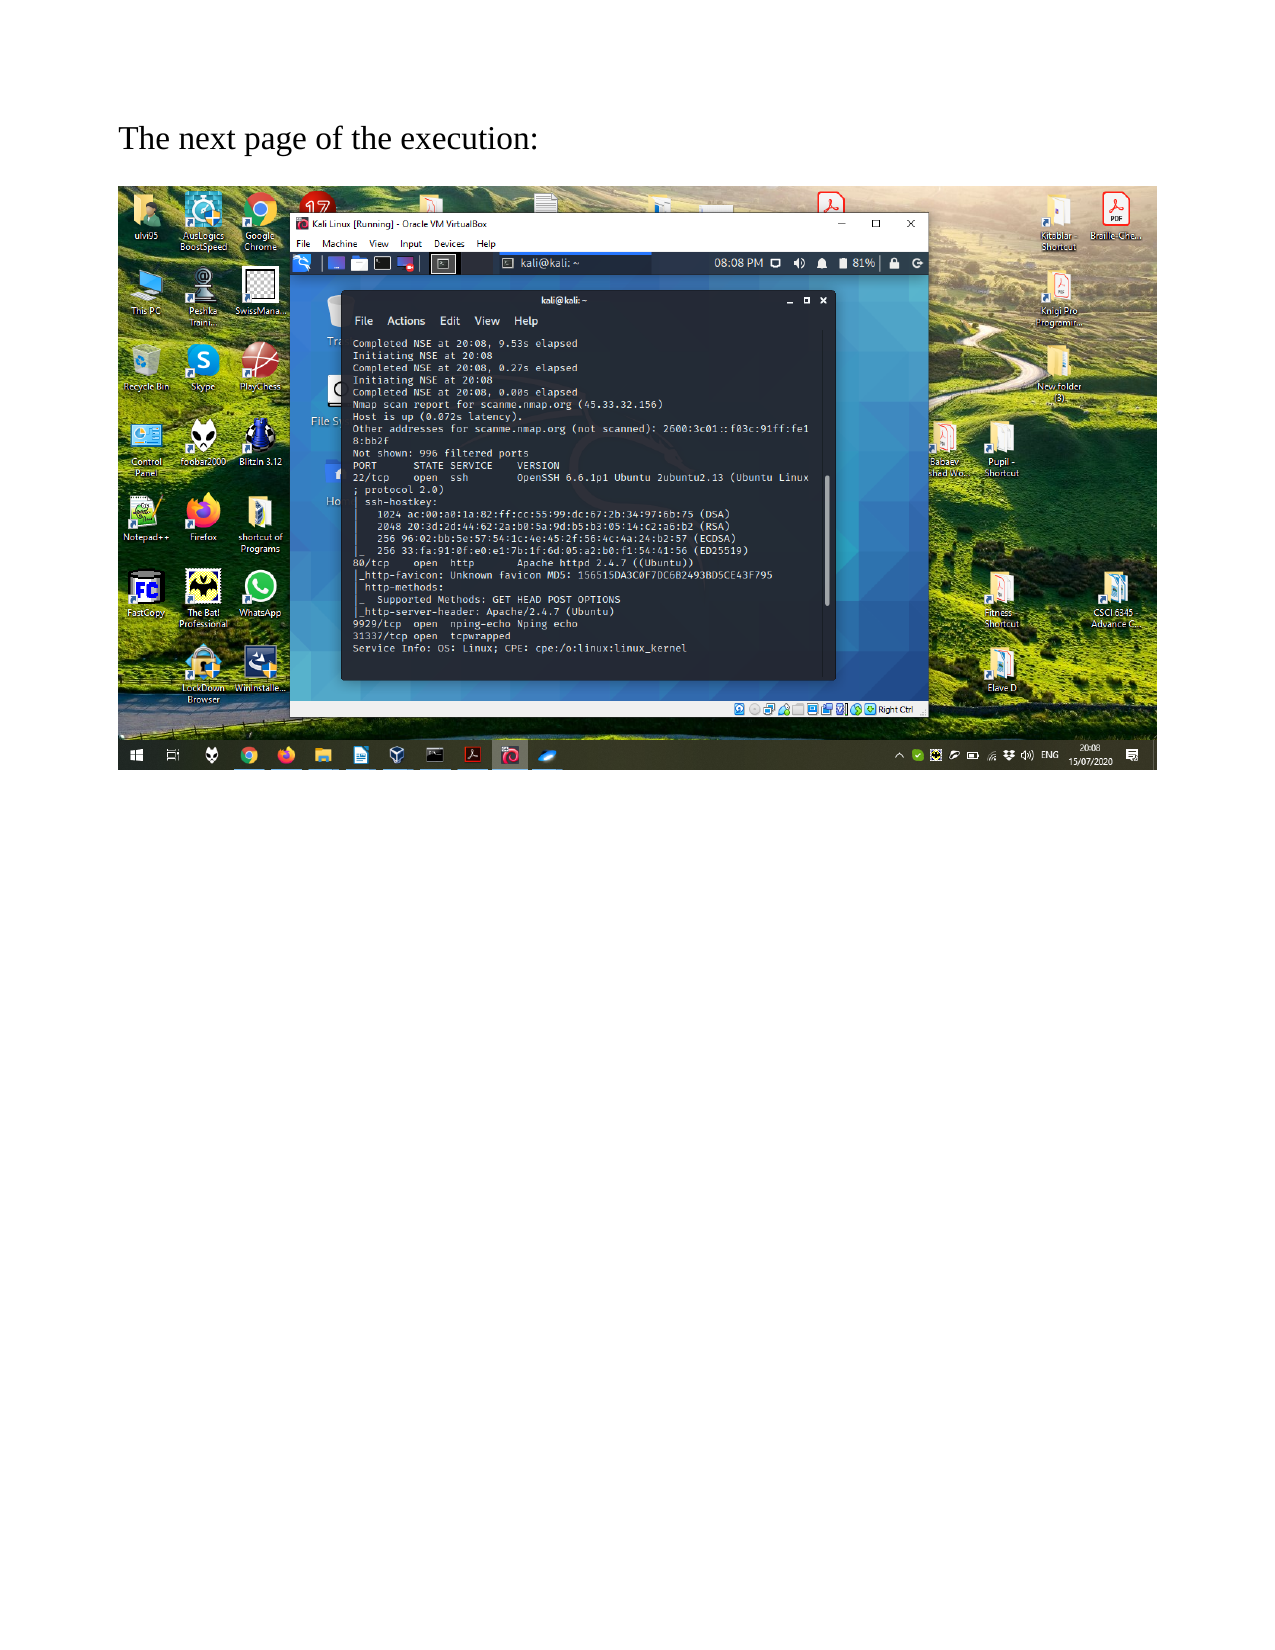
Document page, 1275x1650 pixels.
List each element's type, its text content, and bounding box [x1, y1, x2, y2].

text The next page of the execution: [118, 118, 1157, 156]
picture [118, 186, 1157, 770]
